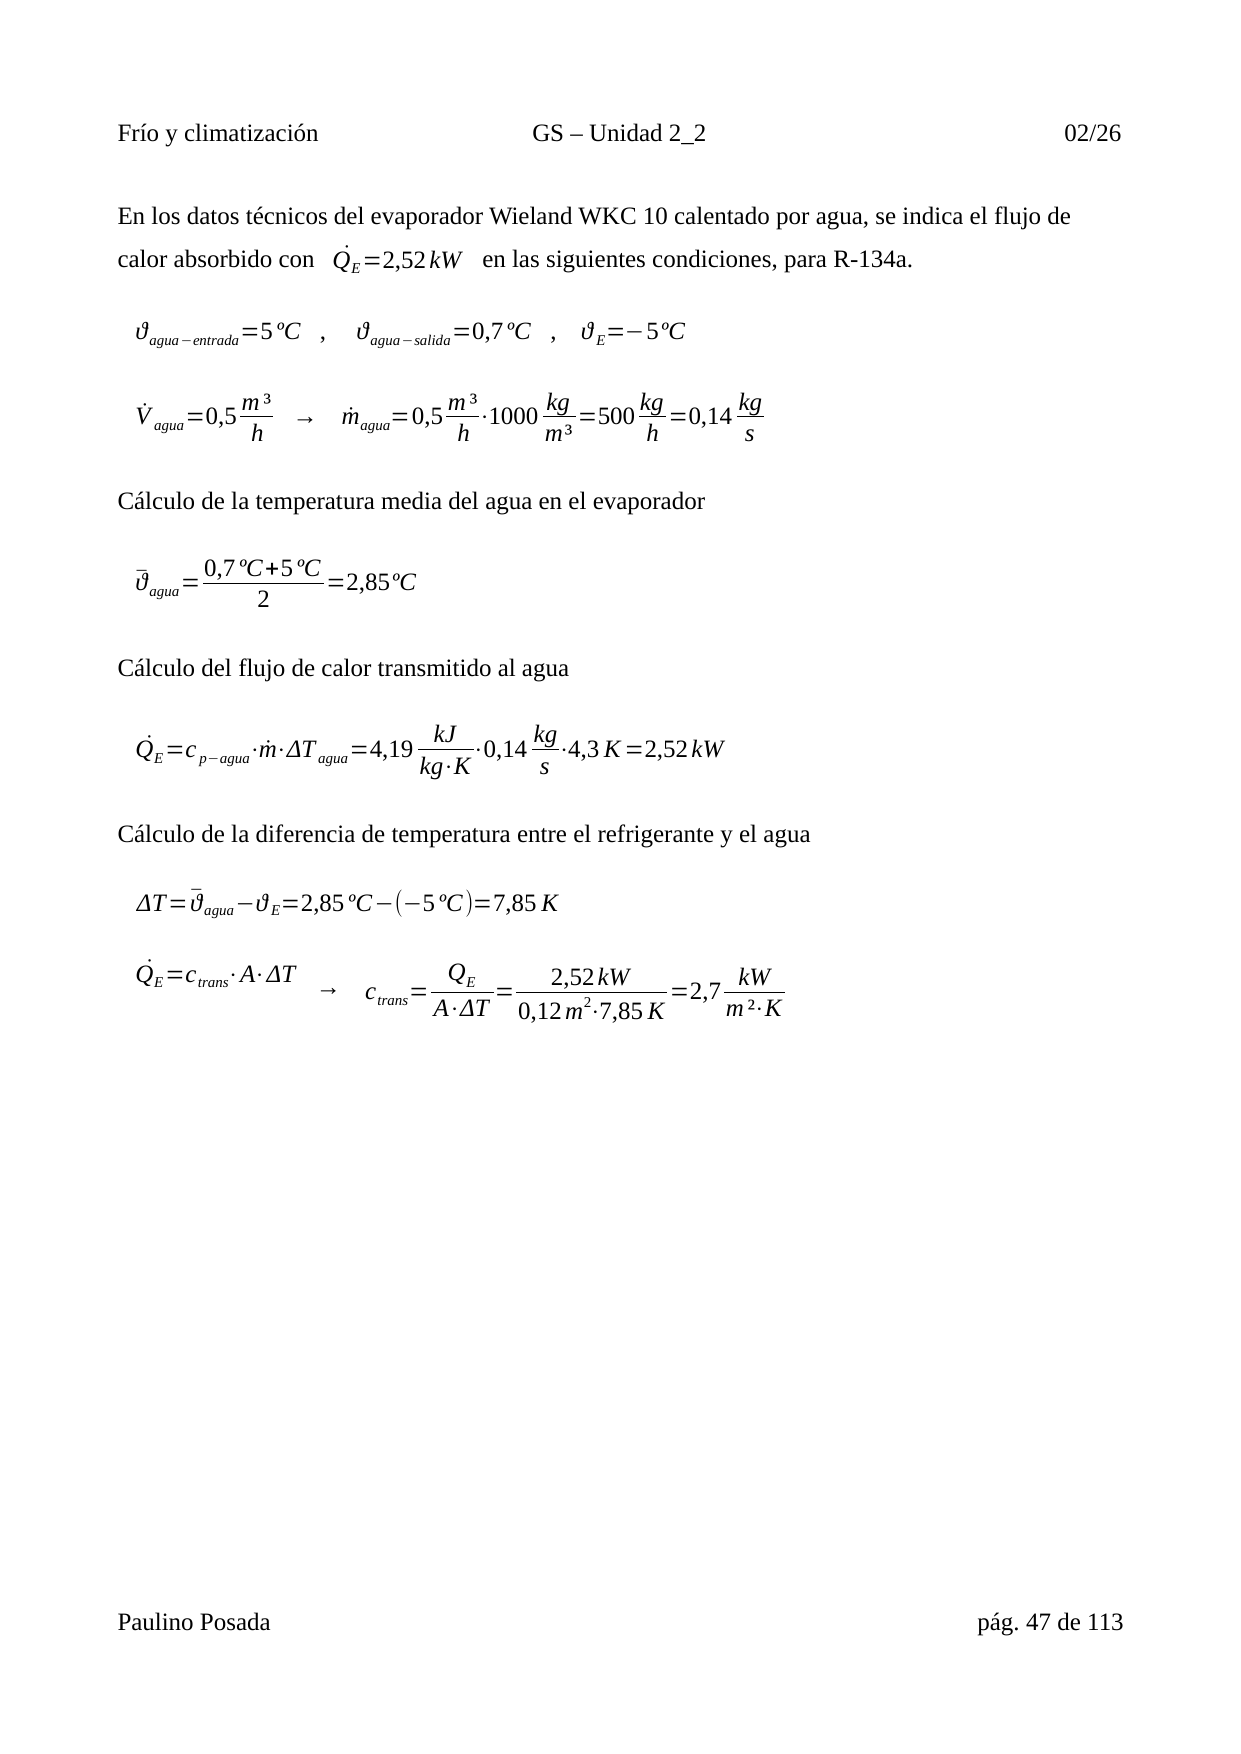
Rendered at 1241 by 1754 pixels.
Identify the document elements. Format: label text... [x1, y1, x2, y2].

text Cálculo de la temperatura media del agua en el evaporador [117, 486, 1123, 515]
text Cálculo del flujo de calor transmitido al agua [117, 653, 1123, 682]
text En los datos técnicos del evaporador Wieland WKC 10 calentado por agua, se indica el flujo de calor absorbido conen las siguientes condiciones, para R-134a. [117, 201, 1123, 277]
text → [117, 959, 1123, 1025]
text , , [117, 316, 1123, 349]
text Cálculo de la diferencia de temperatura entre el refrigerante y el agua [117, 819, 1123, 848]
text → [117, 388, 1123, 447]
